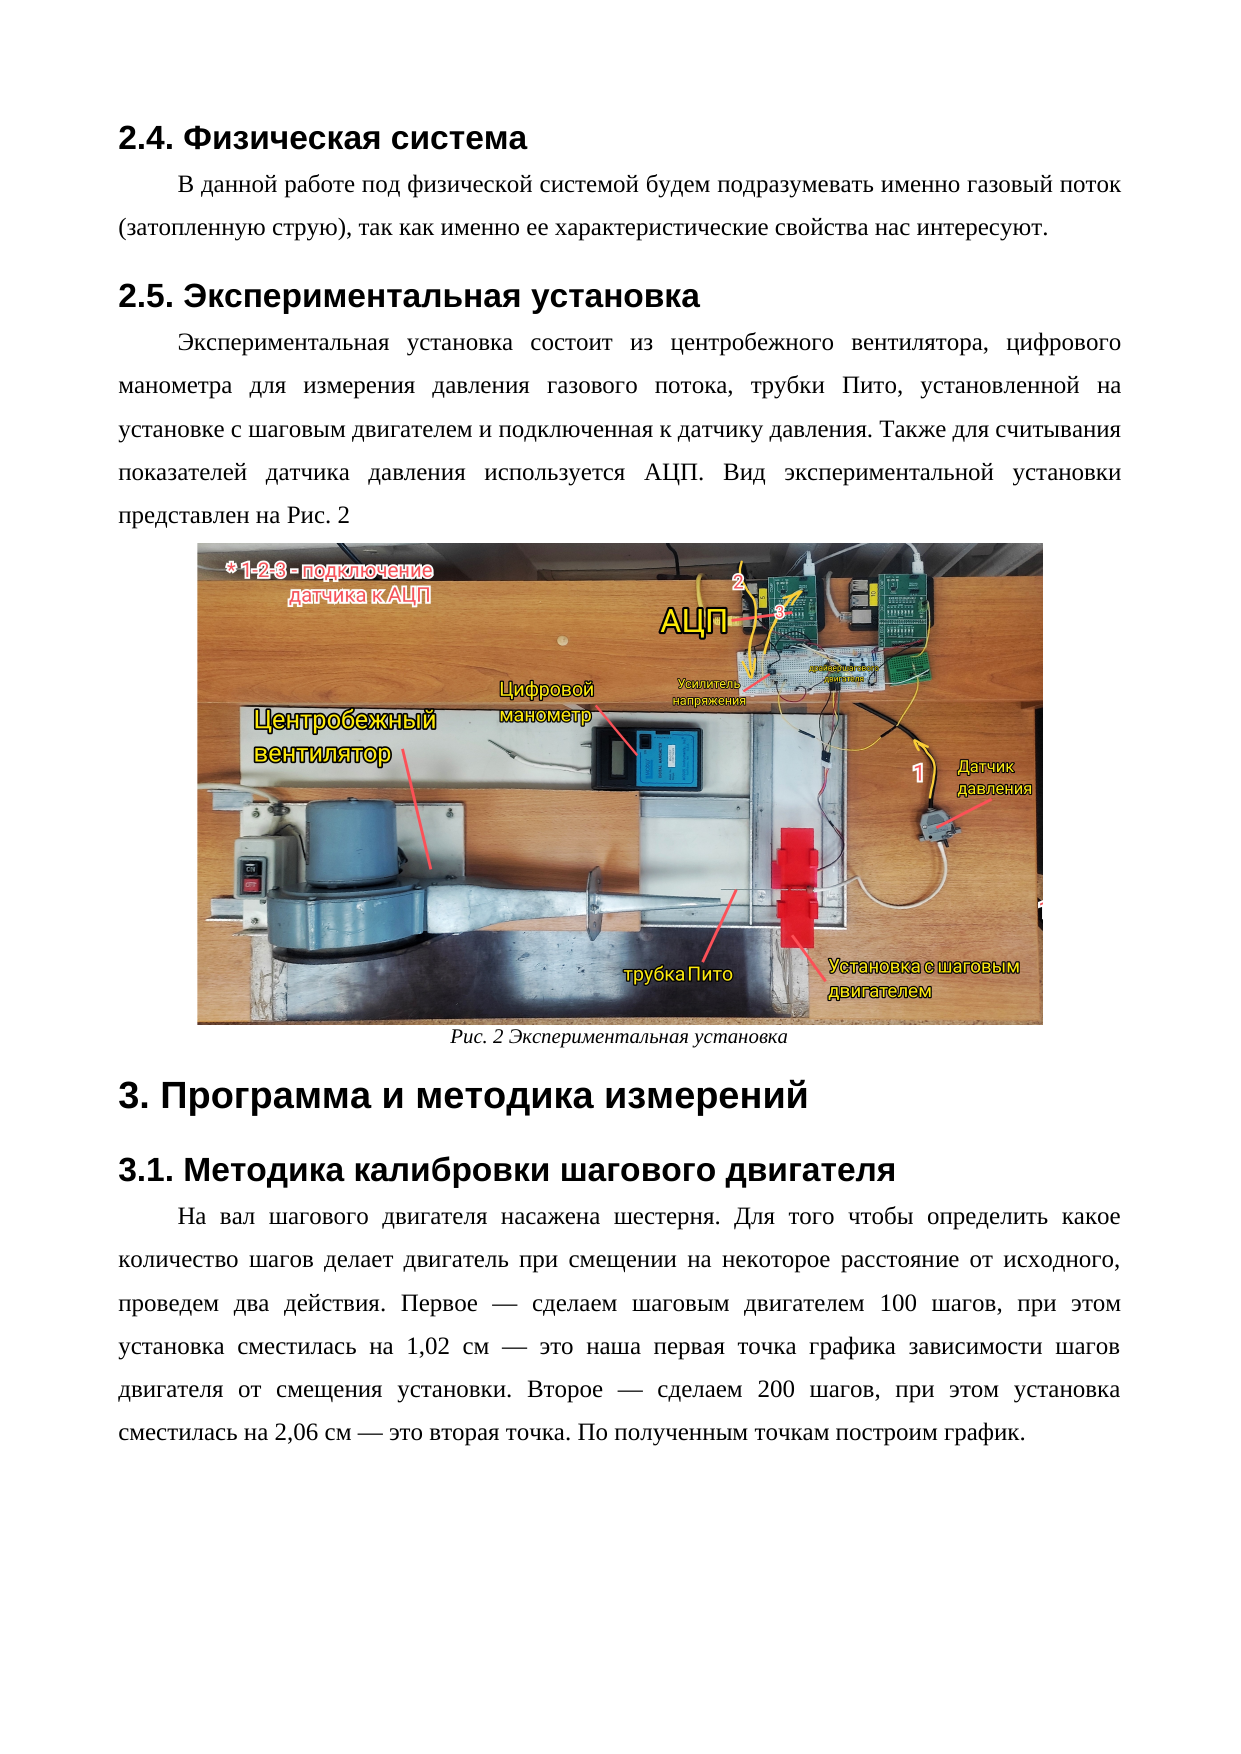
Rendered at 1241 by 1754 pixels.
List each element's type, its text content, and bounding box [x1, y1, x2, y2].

text Рис. 2 Экспериментальная установка [118, 1024, 1122, 1048]
subtitle 3.1. Методика калибровки шагового двигателя [118, 1150, 1122, 1189]
text В данной работе под физической системой будем подразумевать именно газовый поток (затопленную струю), так как именно ее характеристические свойства нас интересуют. [118, 169, 1122, 241]
text Экспериментальная установка состоит из центробежного вентилятора, цифрового манометра для измерения давления газового потока, трубки Пито, установленной на установке с шаговым двигателем и подключенная к датчику давления. Также для считывания показателей датчика давления используется АЦП. Вид экспериментальной установки представлен на Рис. 2 [118, 327, 1122, 529]
subtitle 3. Программа и методика измерений [118, 1073, 1122, 1117]
subtitle 2.5. Экспериментальная установка [118, 276, 1122, 315]
picture [197, 543, 1043, 1025]
subtitle 2.4. Физическая система [118, 118, 1122, 157]
text На вал шагового двигателя насажена шестерня. Для того чтобы определить какое количество шагов делает двигатель при смещении на некоторое расстояние от исходного, проведем два действия. Первое — сделаем шаговым двигателем 100 шагов, при этом установка сместилась на 1,02 см — это наша первая точка графика зависимости шагов двигателя от смещения установки. Второе — сделаем 200 шагов, при этом установка сместилась на 2,06 см — это вторая точка. По полученным точкам построим график. [118, 1201, 1122, 1446]
